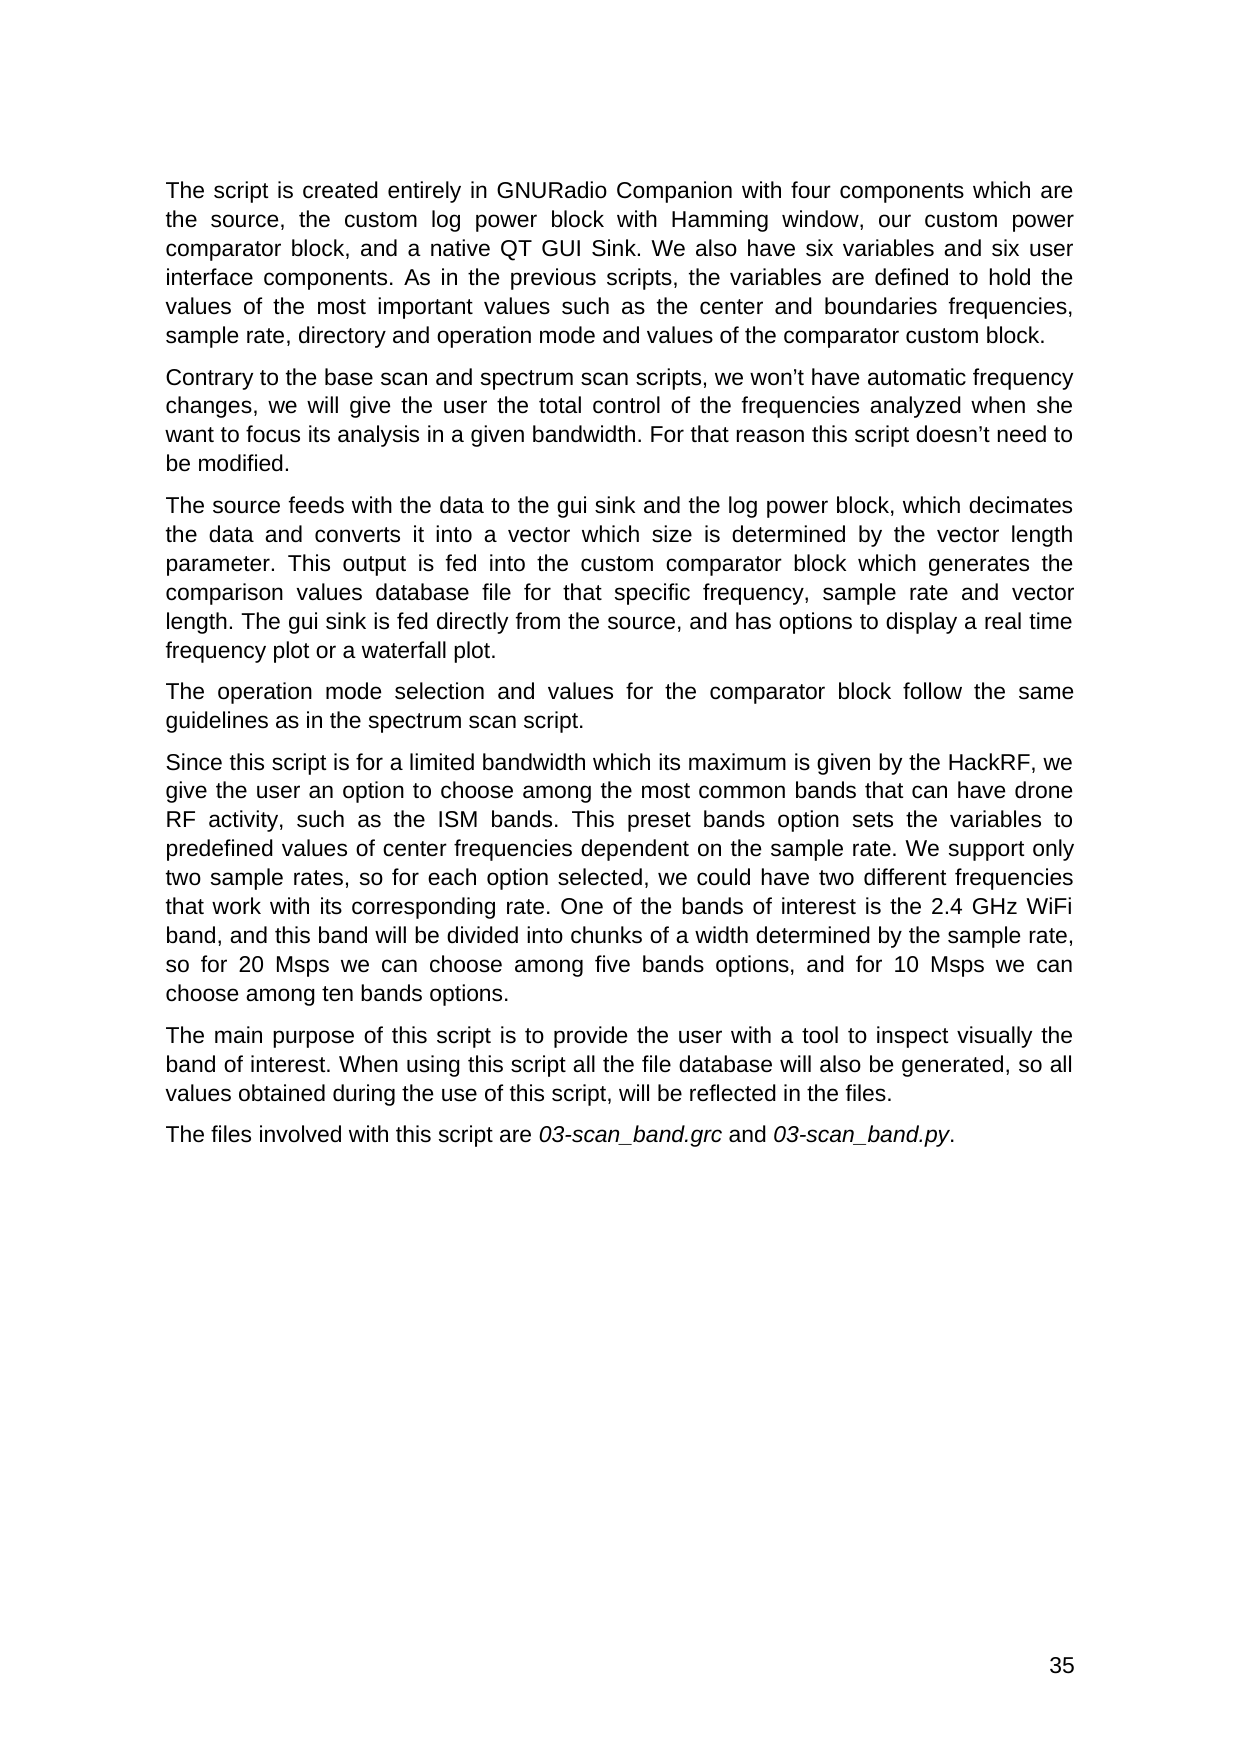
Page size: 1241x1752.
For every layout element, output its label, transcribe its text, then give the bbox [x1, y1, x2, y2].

text The main purpose of this script is to provide the user with a tool to inspect visually the band of interest. When using this script all the file database will also be generated, so all values obtained during the use of this script, will be reflected in the files. [165, 1022, 1075, 1106]
text The files involved with this script are 03-scan_band.grc and 03-scan_band.py. [165, 1121, 1075, 1147]
text The operation mode selection and values for the comparator block follow the same guidelines as in the spectrum scan script. [165, 678, 1075, 733]
text Contrary to the base scan and spectrum scan scripts, we won’t have automatic frequency changes, we will give the user the total control of the frequencies analyzed when she want to focus its analysis in a given bandwidth. For that reason this script doesn’t need to be modified. [165, 363, 1075, 477]
text The source feeds with the data to the gui sink and the log power block, which decimates the data and converts it into a vector which size is determined by the vector length parameter. This output is fed into the custom comparator block which generates the comparison values database file for that specific frequency, sample rate and vector length. The gui sink is fed directly from the source, and has options to display a real time frequency plot or a waterfall plot. [165, 492, 1075, 663]
text Since this script is for a limited bandwidth which its maximum is given by the HackRF, we give the user an option to choose among the most common bands that can have drone RF activity, such as the ISM bands. This preset bands option sets the variables to predefined values of center frequencies dependent on the sample rate. We support only two sample rates, so for each option selected, we could have two different frequencies that work with its corresponding rate. One of the bands of interest is the 2.4 GHz WiFi band, and this band will be divided into chunks of a width determined by the sample rate, so for 20 Msps we can choose among five bands options, and for 10 Msps we can choose among ten bands options. [165, 748, 1075, 1006]
text The script is created entirely in GNURadio Companion with four components which are the source, the custom log power block with Hamming window, our custom power comparator block, and a native QT GUI Sink. We also have six variables and six user interface components. As in the previous scripts, the variables are defined to hold the values of the most important values such as the center and boundaries frequencies, sample rate, directory and operation mode and values of the comparator custom block. [165, 177, 1075, 348]
